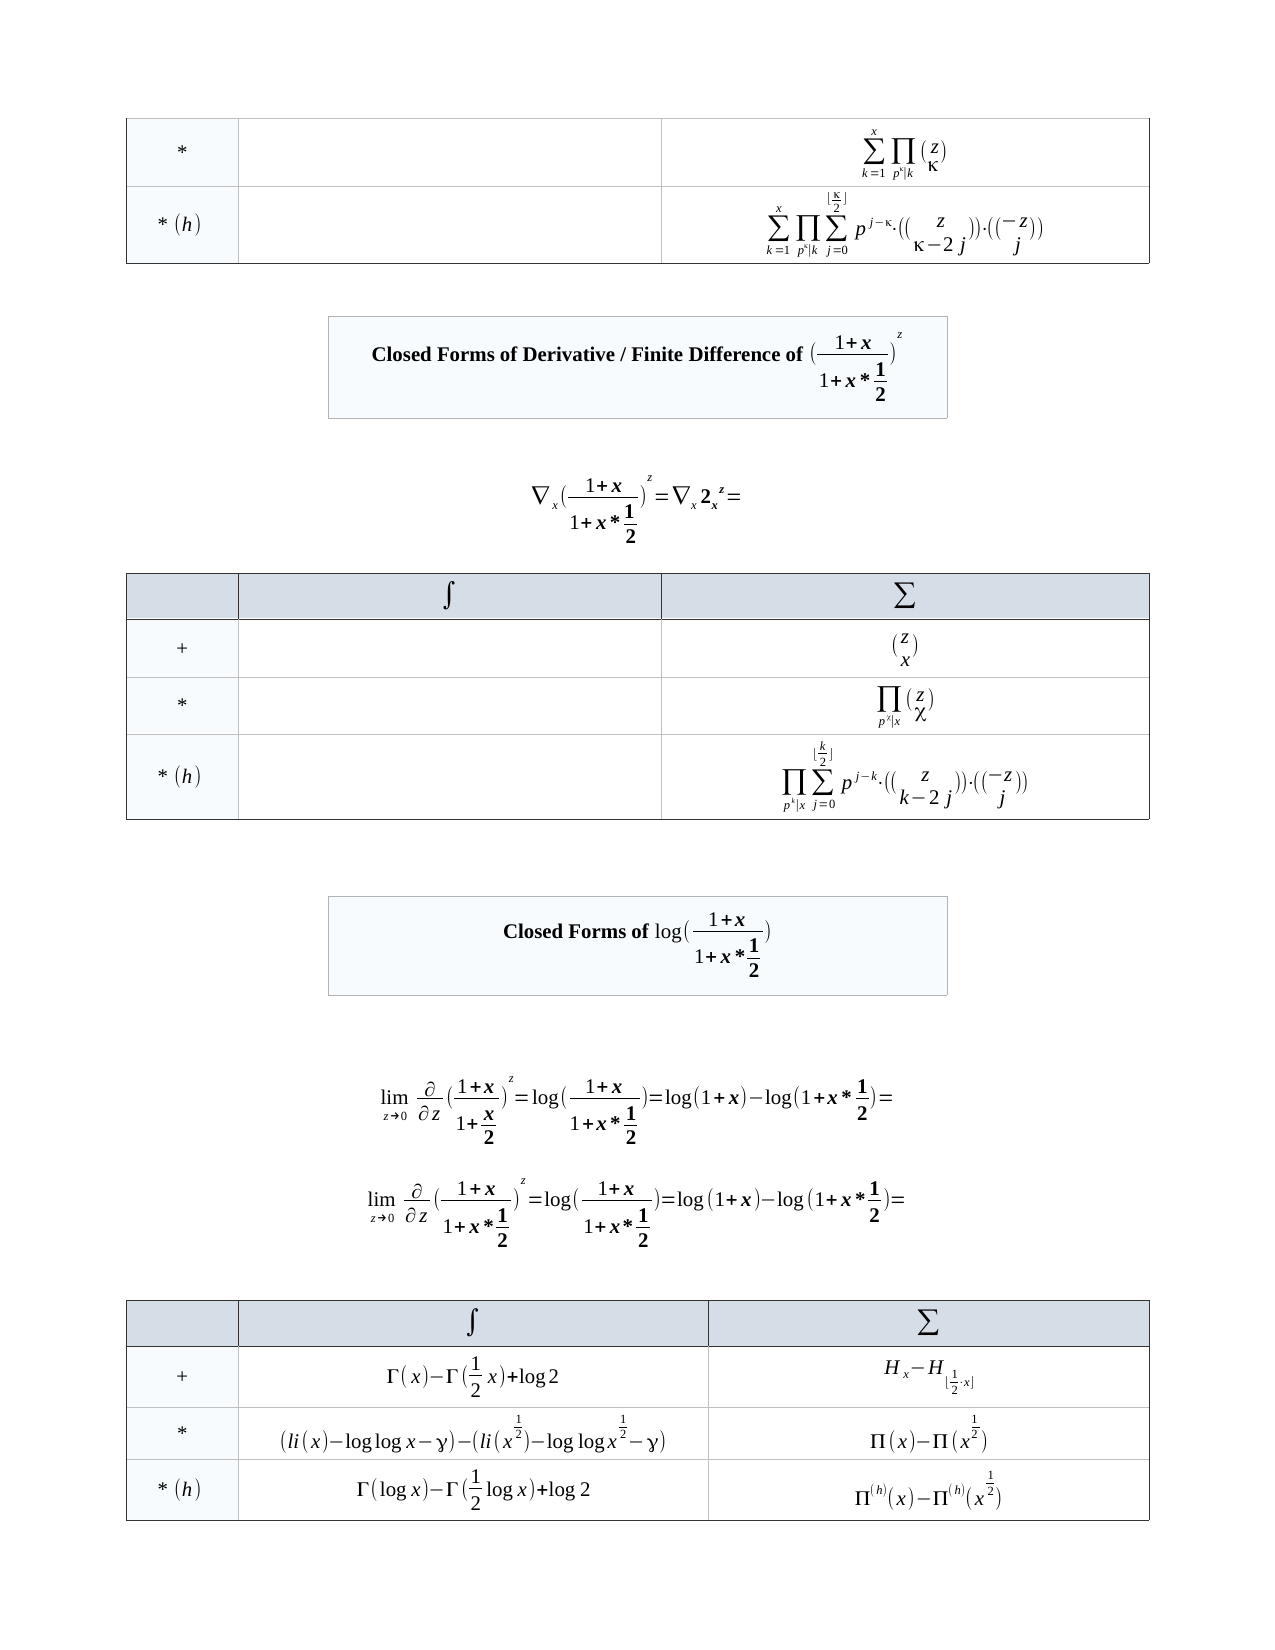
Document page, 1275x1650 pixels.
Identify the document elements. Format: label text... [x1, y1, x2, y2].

table_cell * [127, 187, 238, 263]
table_cell [662, 678, 1149, 733]
table_header [239, 574, 661, 618]
text Closed Forms of [329, 897, 947, 995]
table_cell [709, 1460, 1149, 1520]
table_header [662, 574, 1149, 618]
table_cell [709, 1347, 1149, 1407]
table_cell [239, 678, 661, 733]
table_cell * [127, 119, 238, 186]
table_cell + [127, 1347, 238, 1407]
table_cell [239, 620, 661, 677]
table_cell [239, 119, 661, 186]
table_header [239, 1301, 708, 1346]
table_cell * [127, 1408, 238, 1459]
table_cell [662, 735, 1149, 819]
table_header [127, 574, 238, 618]
table_cell [709, 1408, 1149, 1459]
table_cell [662, 119, 1149, 186]
table_cell [239, 187, 661, 263]
table_header [127, 1301, 238, 1346]
table_cell [239, 1408, 708, 1459]
table_cell [239, 735, 661, 819]
table_cell [239, 1347, 708, 1407]
table_cell + [127, 620, 238, 677]
table_cell * [127, 678, 238, 733]
table_header [709, 1301, 1149, 1346]
table_cell * [127, 735, 238, 819]
table_cell * [127, 1460, 238, 1520]
table_cell [239, 1460, 708, 1520]
table_cell [662, 620, 1149, 677]
text Closed Forms of Derivative / Finite Difference of [329, 317, 947, 418]
table_cell [662, 187, 1149, 263]
